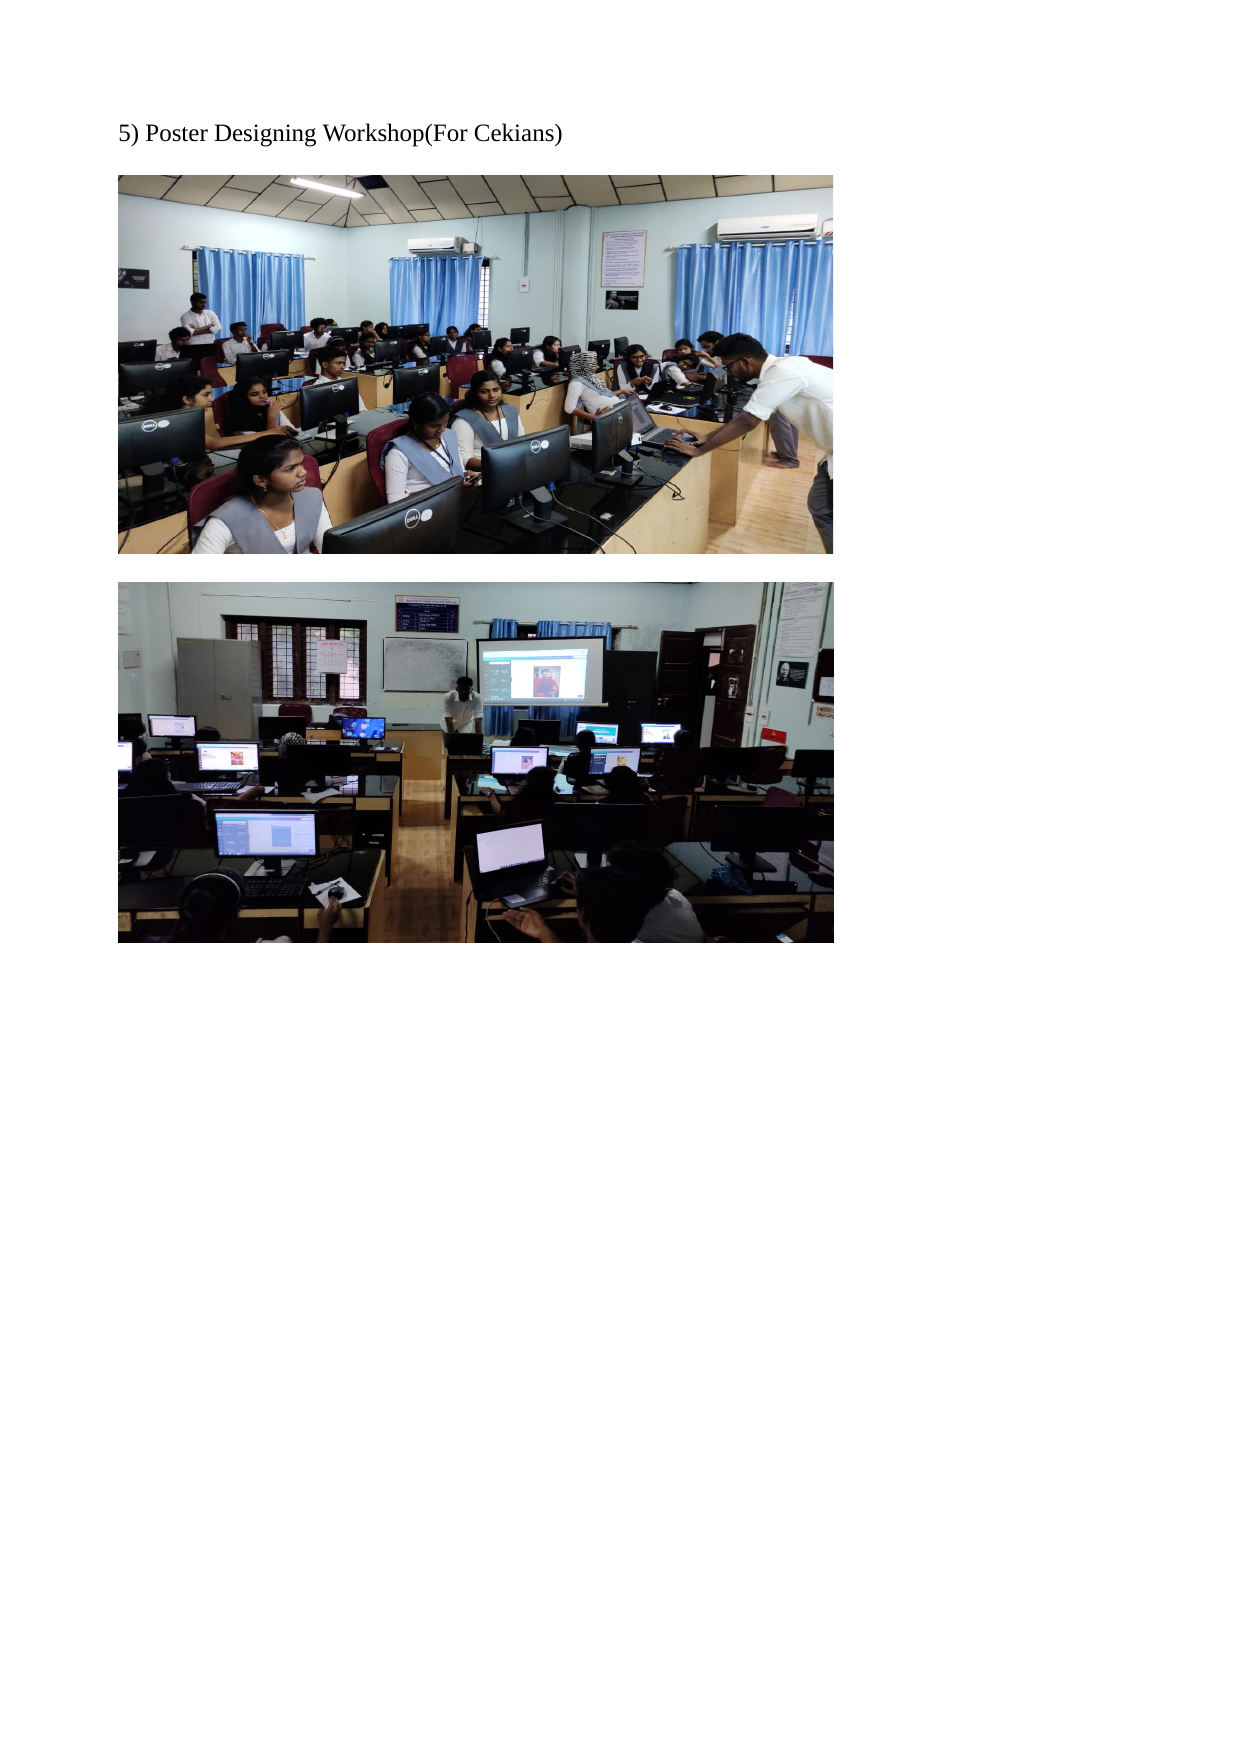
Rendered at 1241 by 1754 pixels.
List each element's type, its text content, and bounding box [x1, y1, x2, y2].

picture [118, 582, 833, 914]
text 5) Poster Designing Workshop(For Cekians) [118, 118, 1122, 147]
picture [118, 175, 834, 554]
